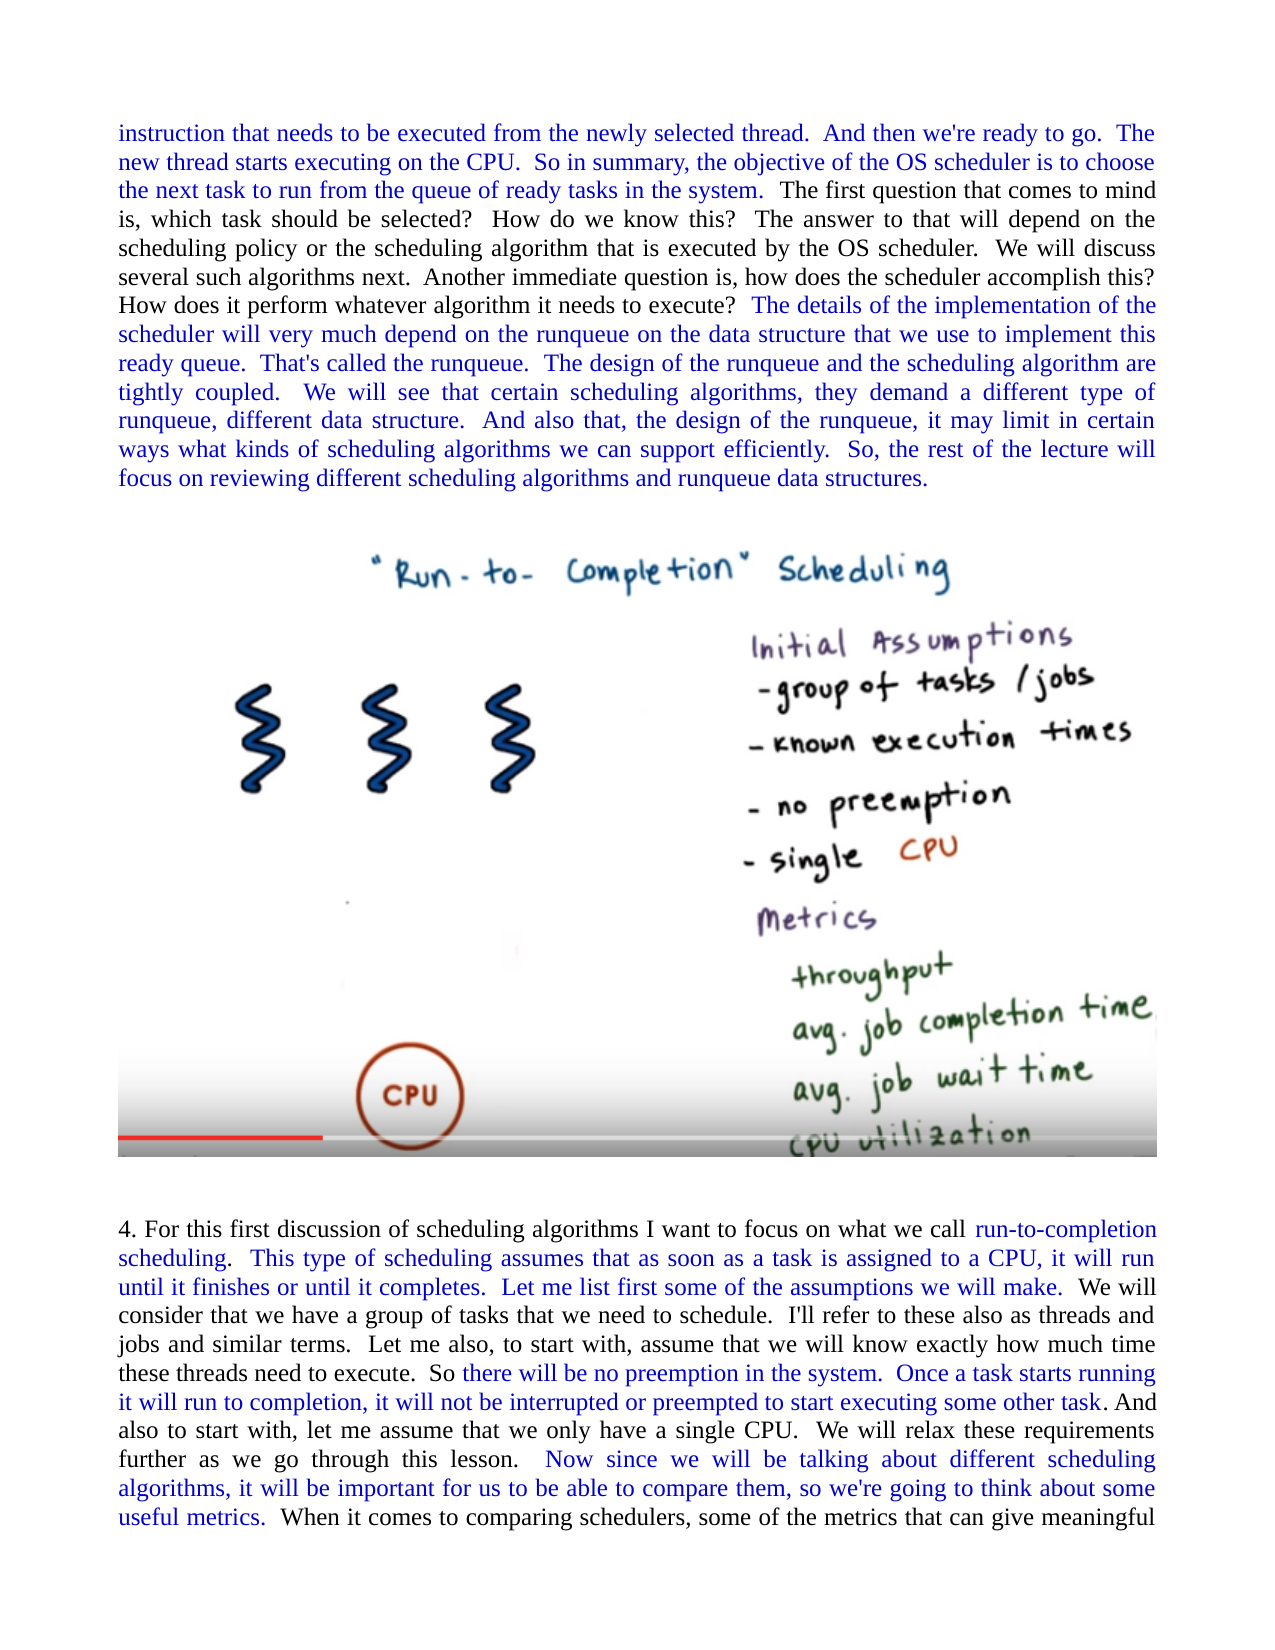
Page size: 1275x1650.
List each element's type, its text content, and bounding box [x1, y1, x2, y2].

picture [118, 549, 1157, 1157]
text instruction that needs to be executed from the newly selected thread. And then we're ready to go. The new thread starts executing on the CPU. So in summary, the objective of the OS scheduler is to choose the next task to run from the queue of ready tasks in the system. The first question that comes to mind is, which task should be selected? How do we know this? The answer to that will depend on the scheduling policy or the scheduling algorithm that is executed by the OS scheduler. We will discuss several such algorithms next. Another immediate question is, how does the scheduler accomplish this? How does it perform whatever algorithm it needs to execute? The details of the implementation of the scheduler will very much depend on the runqueue on the data structure that we use to implement this ready queue. That's called the runqueue. The design of the runqueue and the scheduling algorithm are tightly coupled. We will see that certain scheduling algorithms, they demand a different type of runqueue, different data structure. And also that, the design of the runqueue, it may limit in certain ways what kinds of scheduling algorithms we can support efficiently. So, the rest of the lecture will focus on reviewing different scheduling algorithms and runqueue data structures. [118, 118, 1157, 492]
text 4. For this first discussion of scheduling algorithms I want to focus on what we call run-to-completion scheduling. This type of scheduling assumes that as soon as a task is assigned to a CPU, it will run until it finishes or until it completes. Let me list first some of the assumptions we will make. We will consider that we have a group of tasks that we need to schedule. I'll refer to these also as threads and jobs and similar terms. Let me also, to start with, assume that we will know exactly how much time these threads need to execute. So there will be no preemption in the system. Once a task starts running it will run to completion, it will not be interrupted or preempted to start executing some other task. And also to start with, let me assume that we only have a single CPU. We will relax these requirements further as we go through this lesson. Now since we will be talking about different scheduling algorithms, it will be important for us to be able to compare them, so we're going to think about some useful metrics. When it comes to comparing schedulers, some of the metrics that can give meaningful [118, 1214, 1157, 1531]
